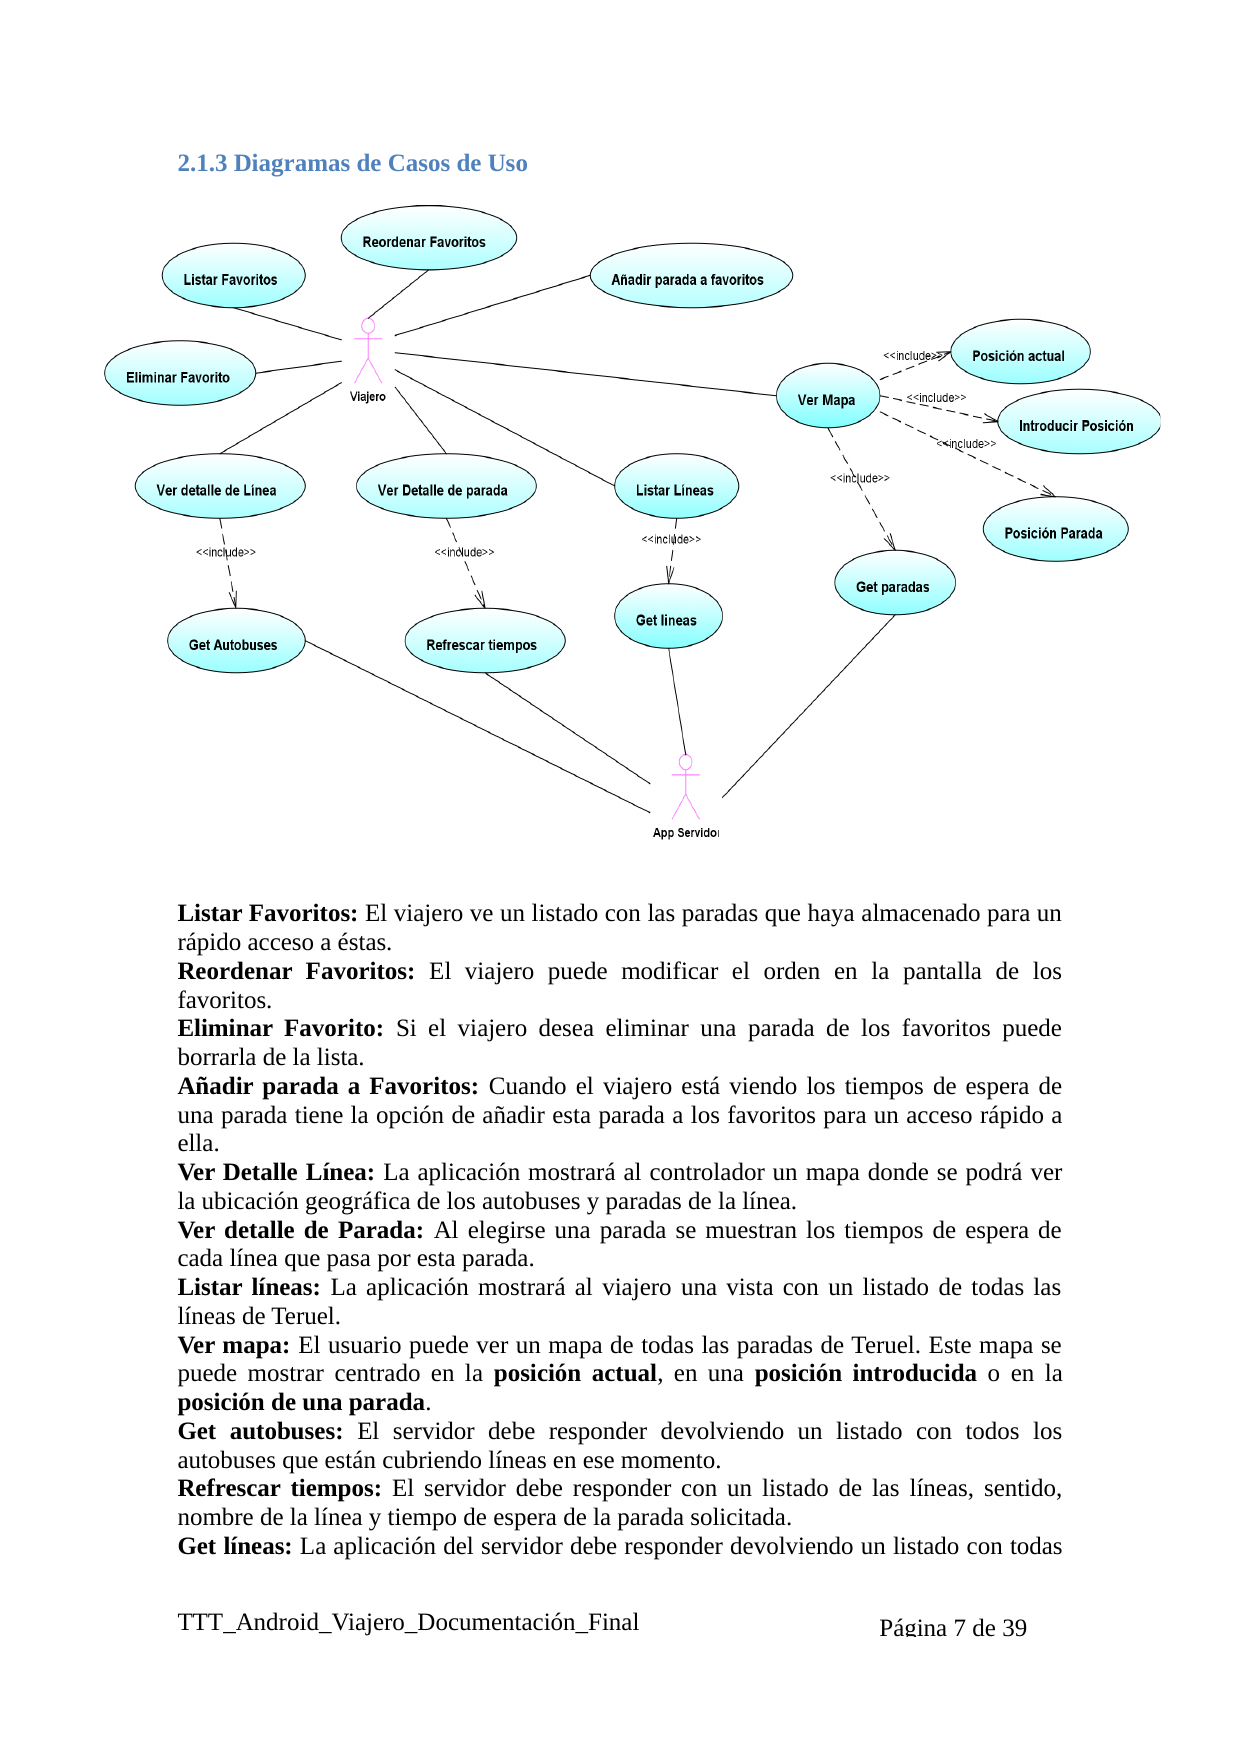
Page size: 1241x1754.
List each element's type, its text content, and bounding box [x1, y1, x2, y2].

text Añadir parada a Favoritos: Cuando el viajero está viendo los tiempos de espera de una parada tiene la opción de añadir esta parada a los favoritos para un acceso rápido a ella. [177, 1071, 1063, 1157]
picture [79, 205, 1161, 841]
text Ver Detalle Línea: La aplicación mostrará al controlador un mapa donde se podrá ver la ubicación geográfica de los autobuses y paradas de la línea. [177, 1157, 1063, 1215]
subtitle 2.1.3 Diagramas de Casos de Uso [177, 148, 1063, 176]
text Eliminar Favorito: Si el viajero desea eliminar una parada de los favoritos puede borrarla de la lista. [177, 1013, 1063, 1071]
text Get autobuses: El servidor debe responder devolviendo un listado con todos los autobuses que están cubriendo líneas en ese momento. [177, 1416, 1063, 1473]
text Get líneas: La aplicación del servidor debe responder devolviendo un listado con todas [177, 1531, 1063, 1560]
text Reordenar Favoritos: El viajero puede modificar el orden en la pantalla de los favoritos. [177, 956, 1063, 1013]
text Listar líneas: La aplicación mostrará al viajero una vista con un listado de todas las líneas de Teruel. [177, 1272, 1063, 1330]
text Refrescar tiempos: El servidor debe responder con un listado de las líneas, sentido, nombre de la línea y tiempo de espera de la parada solicitada. [177, 1473, 1063, 1531]
text Listar Favoritos: El viajero ve un listado con las paradas que haya almacenado para un rápido acceso a éstas. [177, 898, 1063, 956]
text Ver mapa: El usuario puede ver un mapa de todas las paradas de Teruel. Este mapa se puede mostrar centrado en la posición actual, en una posición introducida o en la posición de una parada. [177, 1330, 1063, 1416]
text Ver detalle de Parada: Al elegirse una parada se muestran los tiempos de espera de cada línea que pasa por esta parada. [177, 1215, 1063, 1272]
